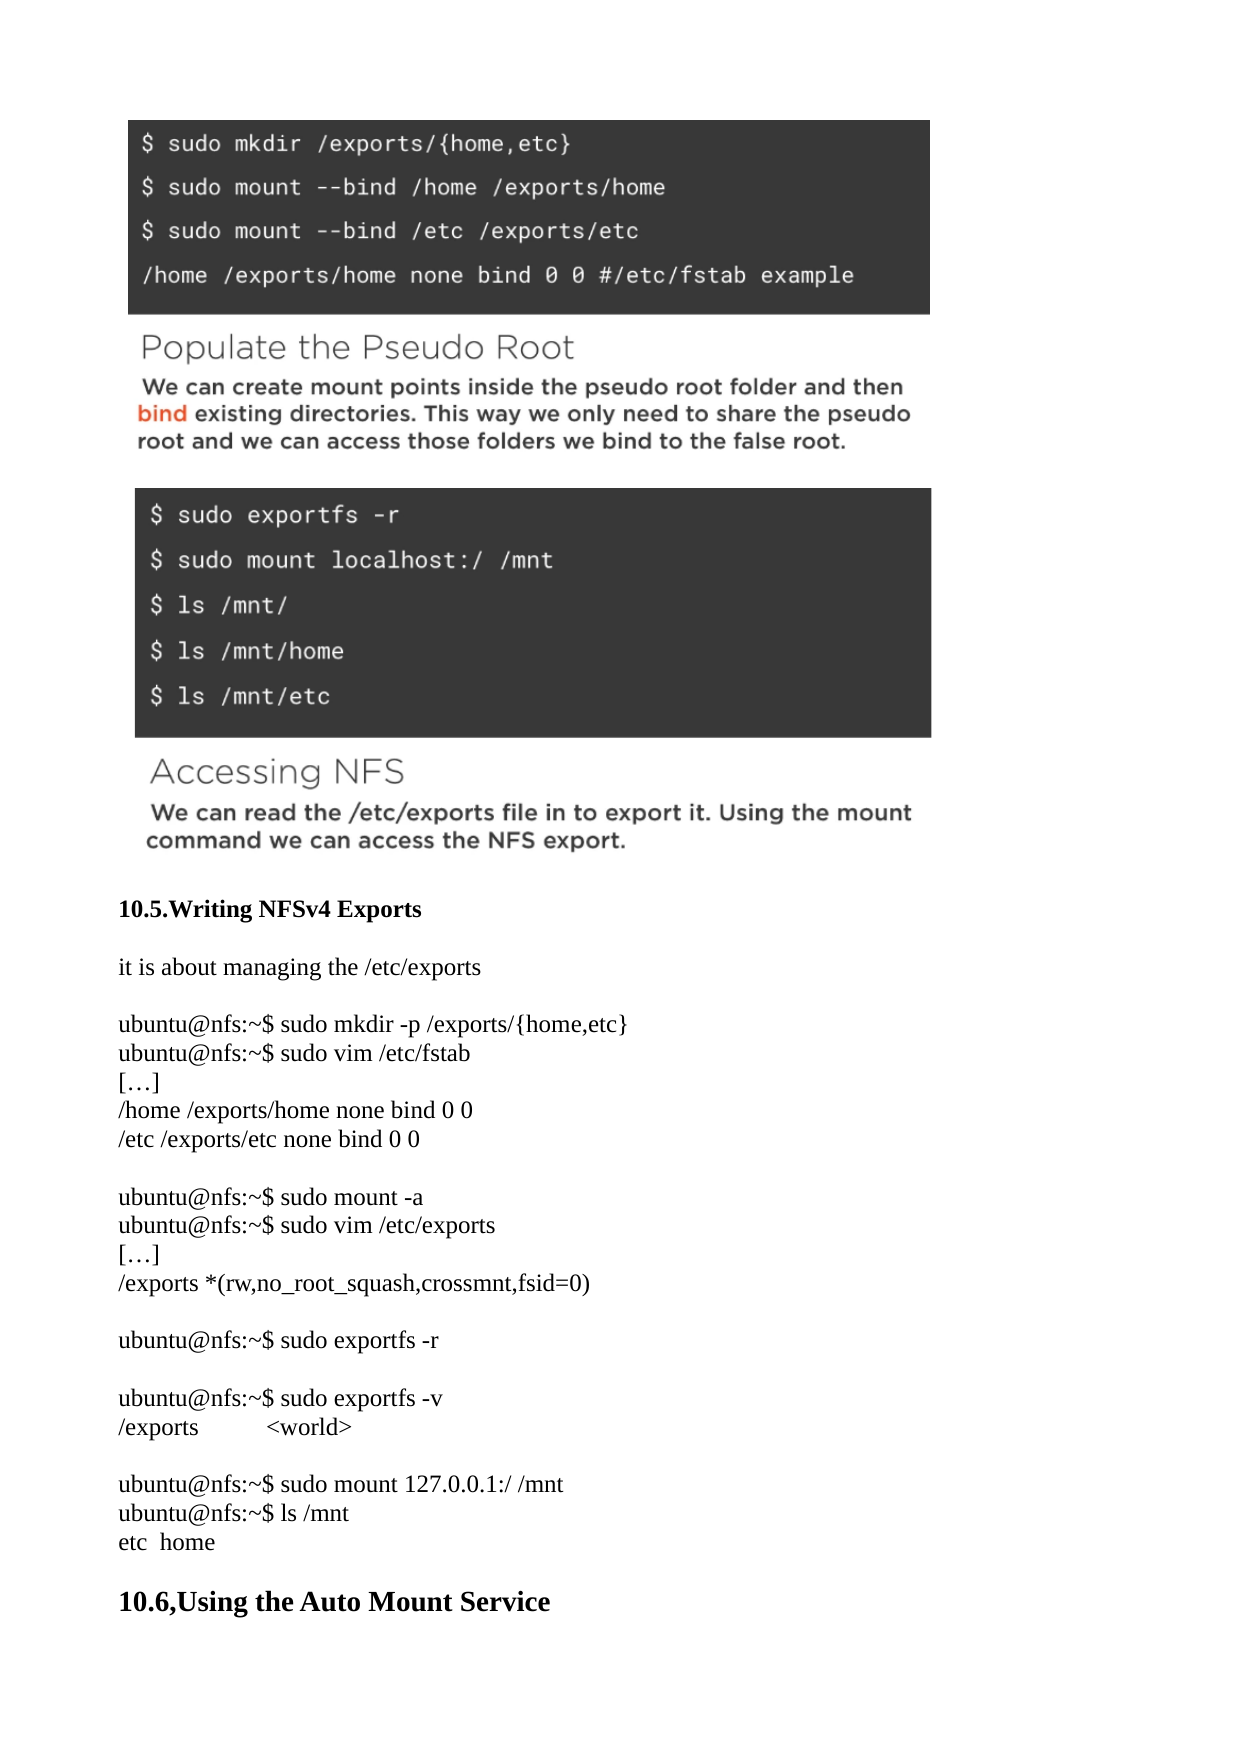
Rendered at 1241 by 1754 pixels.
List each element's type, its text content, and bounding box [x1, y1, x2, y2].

text ubuntu@nfs:~$ sudo mkdir -p /exports/{home,etc} [118, 1009, 1122, 1038]
text /home /exports/home none bind 0 0 [118, 1096, 1122, 1124]
text ubuntu@nfs:~$ sudo exportfs -v [118, 1383, 1122, 1412]
text etc home [118, 1527, 1122, 1556]
picture [134, 488, 932, 882]
text ubuntu@nfs:~$ sudo vim /etc/exports [118, 1211, 1122, 1239]
text /exports <world> [118, 1412, 1122, 1441]
text […] [118, 1239, 1122, 1268]
text 10.6,Using the Auto Mount Service [118, 1584, 1122, 1618]
text 10.5.Writing NFSv4 Exports [118, 894, 1122, 923]
text ubuntu@nfs:~$ sudo vim /etc/fstab [118, 1038, 1122, 1067]
text ubuntu@nfs:~$ ls /mnt [118, 1498, 1122, 1527]
picture [128, 120, 930, 472]
text /etc /exports/etc none bind 0 0 [118, 1124, 1122, 1153]
text /exports *(rw,no_root_squash,crossmnt,fsid=0) [118, 1268, 1122, 1297]
text ubuntu@nfs:~$ sudo mount 127.0.0.1:/ /mnt [118, 1469, 1122, 1498]
text ubuntu@nfs:~$ sudo mount -a [118, 1182, 1122, 1211]
text ubuntu@nfs:~$ sudo exportfs -r [118, 1326, 1122, 1354]
text it is about managing the /etc/exports [118, 952, 1122, 981]
text […] [118, 1067, 1122, 1096]
